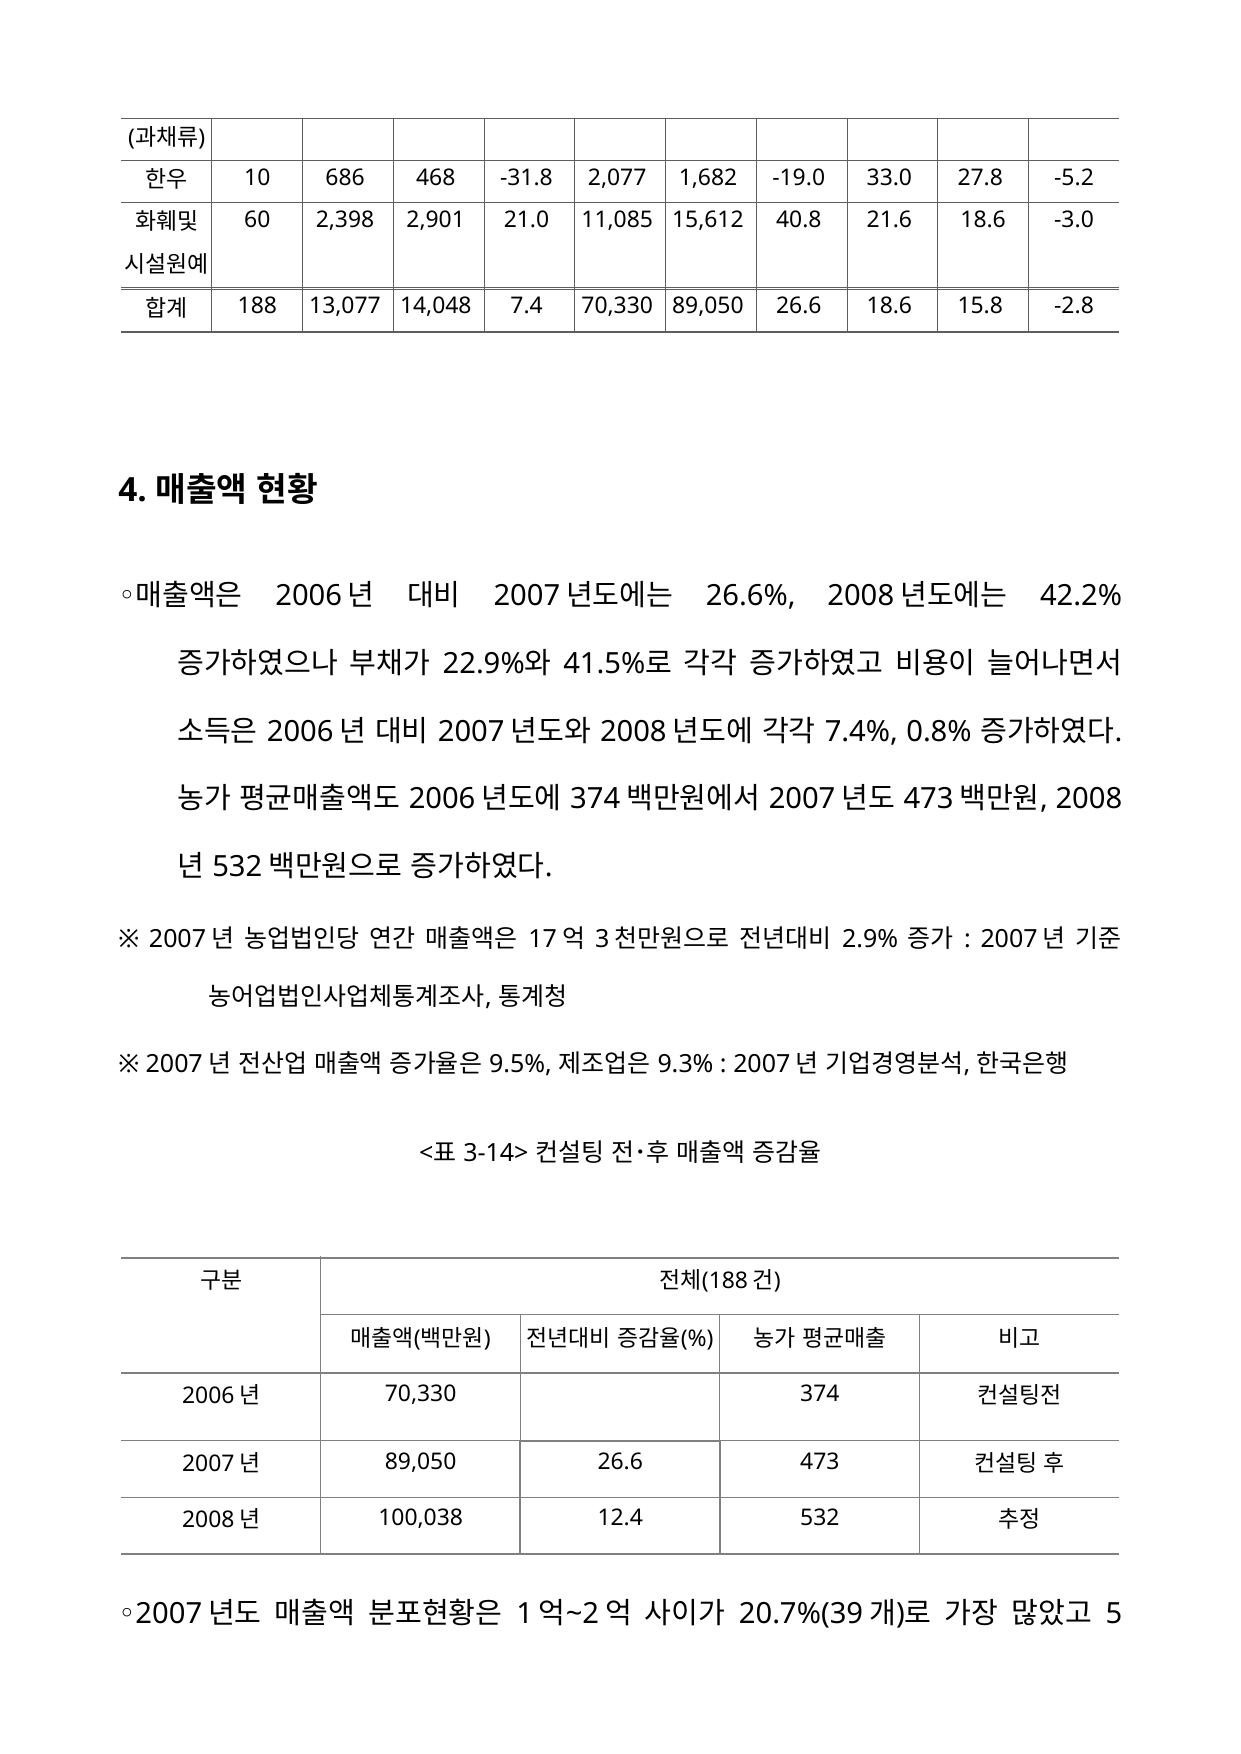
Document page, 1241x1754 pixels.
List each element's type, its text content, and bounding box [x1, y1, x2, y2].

table_cell (과채류) [121, 119, 211, 160]
text <표 3-14> 컨설팅 전･후 매출액 증감율 [118, 1132, 1122, 1168]
table_cell [757, 119, 847, 160]
table_cell 한우 [121, 161, 211, 202]
table_cell 26.6 [757, 290, 847, 331]
table_cell [485, 119, 574, 160]
text ※ 2007년 농업법인당 연간 매출액은 17억 3천만원으로 전년대비 2.9% 증가 : 2007년 기준 농어업법인사업체통계조사, 통계청 [118, 919, 1122, 1013]
table_cell -2.8 [1029, 290, 1119, 331]
table_cell 70,330 [321, 1374, 520, 1440]
table_cell 33.0 [848, 161, 937, 202]
table_cell 21.0 [485, 203, 574, 287]
table_cell 18.6 [848, 290, 937, 331]
table_cell 60 [212, 203, 302, 287]
table_cell 농가 평균매출 [720, 1315, 919, 1371]
table_cell 합계 [121, 290, 211, 331]
table_cell 1,682 [666, 161, 756, 202]
table_cell 40.8 [757, 203, 847, 287]
table_cell 2008년 [121, 1498, 320, 1553]
table_cell [521, 1374, 719, 1440]
table_cell 89,050 [321, 1441, 519, 1497]
table_cell 18.6 [938, 203, 1028, 287]
table_header 구분 [121, 1259, 320, 1371]
table_cell 2006년 [121, 1374, 320, 1440]
text ◦2007년도 매출액 분포현황은 1억~2억 사이가 20.7%(39개)로 가장 많았고 5 [118, 1590, 1122, 1632]
table_cell 26.6 [521, 1442, 719, 1497]
table_cell 188 [212, 290, 302, 331]
table_cell 468 [394, 161, 484, 202]
table_cell 15,612 [666, 203, 756, 287]
table_cell 27.8 [938, 161, 1028, 202]
table_cell [938, 119, 1028, 160]
table_cell -5.2 [1029, 161, 1119, 202]
table_cell 686 [303, 161, 393, 202]
table_cell 13,077 [303, 290, 393, 331]
table_cell [666, 119, 756, 160]
table_cell [212, 119, 302, 160]
table_cell 100,038 [321, 1498, 519, 1553]
table_cell 2007년 [121, 1441, 320, 1497]
table_cell 비고 [920, 1315, 1119, 1371]
table_cell -19.0 [757, 161, 847, 202]
text ◦매출액은 2006년 대비 2007년도에는 26.6%, 2008년도에는 42.2% 증가하였으나 부채가 22.9%와 41.5%로 각각 증가하였고 비용이 늘어나면서 소득은 2006년 대비 2007년도와 2008년도에 각각 7.4%, 0.8% 증가하였다. 농가 평균매출액도 2006년도에 374백만원에서 2007년도 473백만원, 2008년 532백만원으로 증가하였다. [118, 572, 1122, 885]
table_cell 추정 [920, 1498, 1119, 1553]
table_cell 2,901 [394, 203, 484, 287]
table_cell 컨설팅 후 [920, 1441, 1119, 1497]
table_cell [394, 119, 484, 160]
table_cell 473 [721, 1441, 919, 1497]
table_cell 12.4 [521, 1498, 719, 1553]
table_cell -3.0 [1029, 203, 1119, 287]
table_cell 화훼및 시설원예 [121, 203, 211, 287]
table_cell [575, 119, 665, 160]
table_cell 14,048 [394, 290, 484, 331]
table_cell -31.8 [485, 161, 574, 202]
table_cell 2,077 [575, 161, 665, 202]
table_cell 10 [212, 161, 302, 202]
table_cell 70,330 [575, 290, 665, 331]
table_cell [303, 119, 393, 160]
text 4. 매출액 현황 [118, 463, 1122, 511]
table_cell 컨설팅전 [920, 1374, 1119, 1440]
table_cell 374 [720, 1374, 919, 1440]
table_cell 89,050 [666, 290, 756, 331]
table_cell 7.4 [485, 290, 574, 331]
text ※ 2007년 전산업 매출액 증가율은 9.5%, 제조업은 9.3% : 2007년 기업경영분석, 한국은행 [118, 1043, 1122, 1079]
table_cell 21.6 [848, 203, 937, 287]
table_cell [848, 119, 937, 160]
table_cell [1029, 119, 1119, 160]
table_cell 2,398 [303, 203, 393, 287]
table_cell 532 [721, 1498, 919, 1553]
table_header 전체(188건) [321, 1259, 1119, 1314]
table_cell 11,085 [575, 203, 665, 287]
table_cell 15.8 [938, 290, 1028, 331]
table_cell 매출액(백만원) [321, 1315, 520, 1371]
table_cell 전년대비 증감율(%) [521, 1315, 719, 1371]
